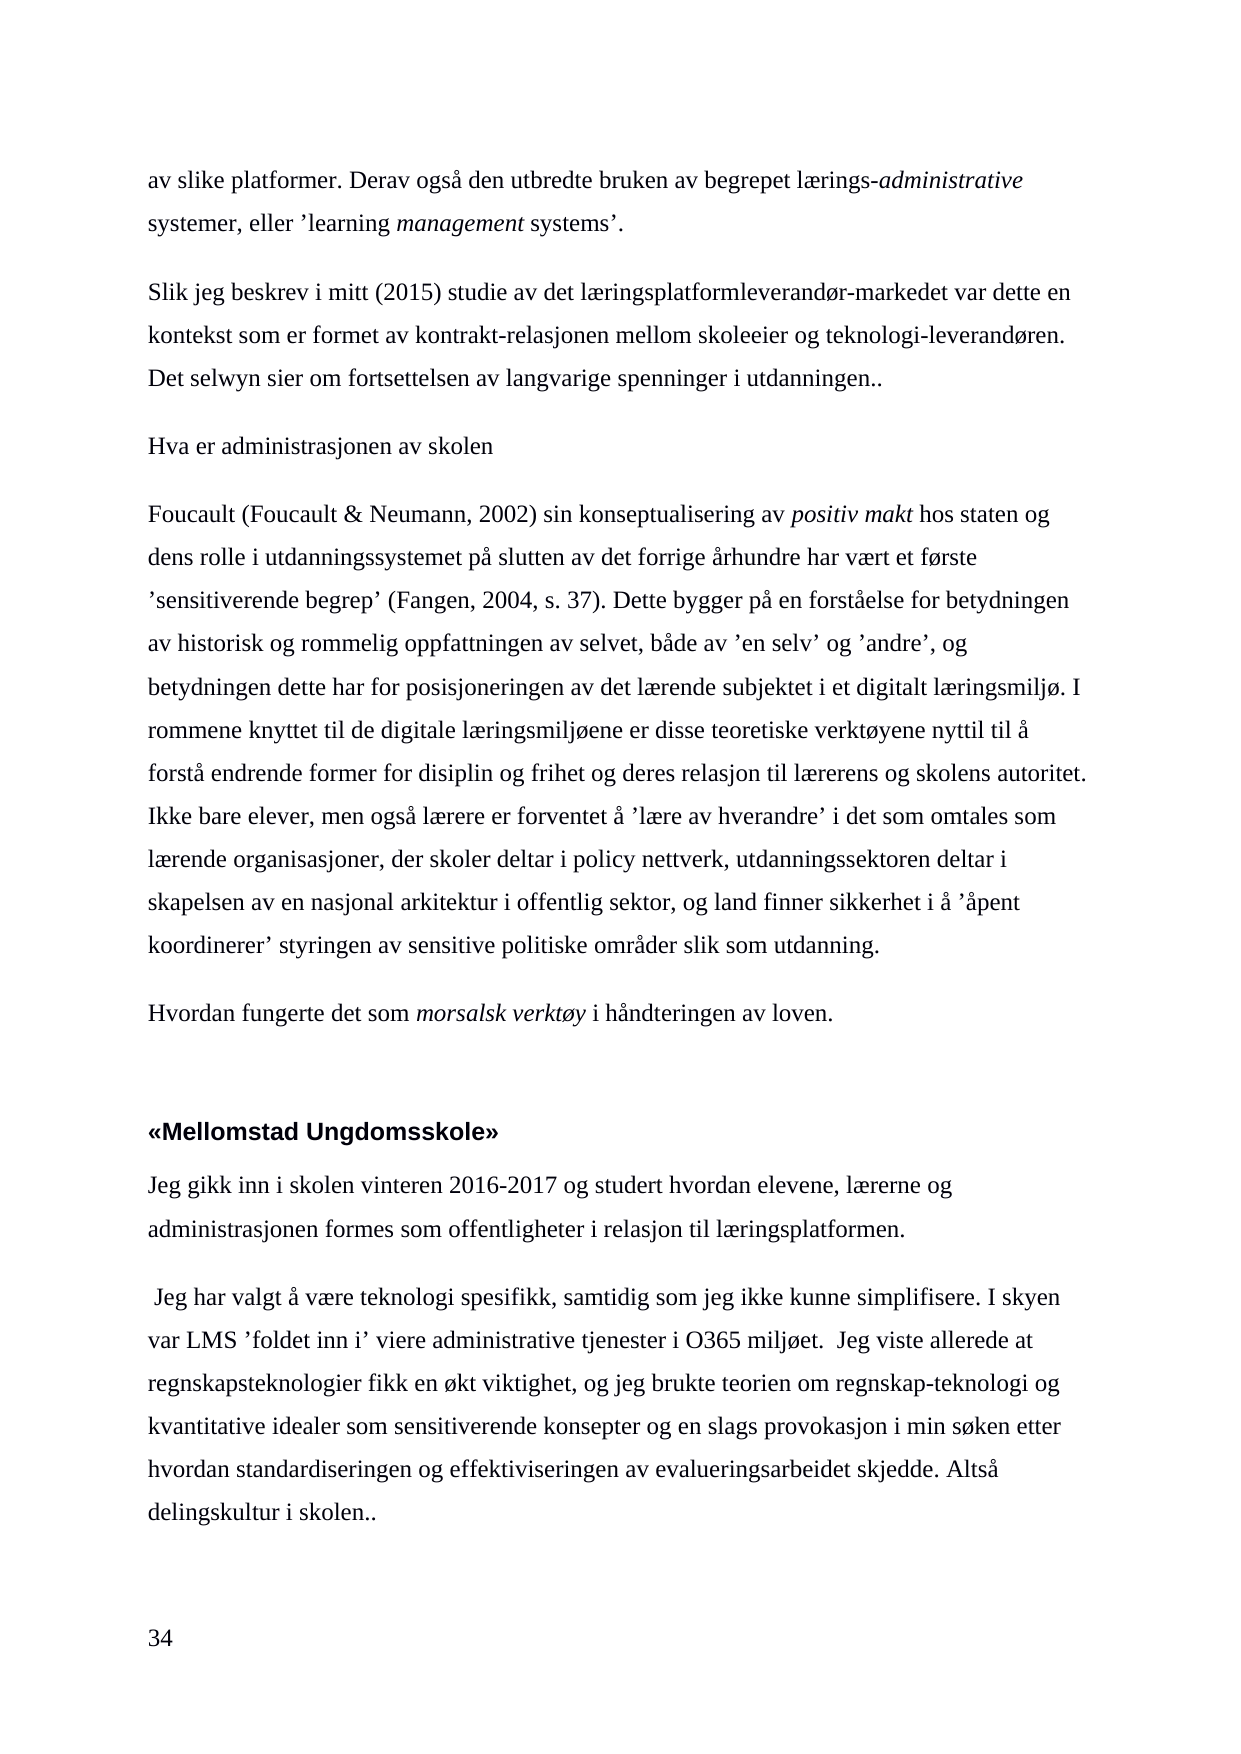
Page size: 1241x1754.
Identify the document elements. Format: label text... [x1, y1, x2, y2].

text «Mellomstad Ungdomsskole» [148, 1117, 1092, 1145]
text Jeg har valgt å være teknologi spesifikk, samtidig som jeg ikke kunne simplifisere. I skyen var LMS ’foldet inn i’ viere administrative tjenester i O365 miljøet. Jeg viste allerede at regnskapsteknologier fikk en økt viktighet, og jeg brukte teorien om regnskap-teknologi og kvantitative idealer som sensitiverende konsepter og en slags provokasjon i min søken etter hvordan standardiseringen og effektiviseringen av evalueringsarbeidet skjedde. Altså delingskultur i skolen.. [148, 1282, 1092, 1526]
text Foucault (Foucault & Neumann, 2002) sin konseptualisering av positiv makt hos staten og dens rolle i utdanningssystemet på slutten av det forrige århundre har vært et første ’sensitiverende begrep’ (Fangen, 2004, s. 37). Dette bygger på en forståelse for betydningen av historisk og rommelig oppfattningen av selvet, både av ’en selv’ og ’andre’, og betydningen dette har for posisjoneringen av det lærende subjektet i et digitalt læringsmiljø. I rommene knyttet til de digitale læringsmiljøene er disse teoretiske verktøyene nyttil til å forstå endrende former for disiplin og frihet og deres relasjon til lærerens og skolens autoritet. Ikke bare elever, men også lærere er forventet å ’lære av hverandre’ i det som omtales som lærende organisasjoner, der skoler deltar i policy nettverk, utdanningssektoren deltar i skapelsen av en nasjonal arkitektur i offentlig sektor, og land finner sikkerhet i å ’åpent koordinerer’ styringen av sensitive politiske områder slik som utdanning. [148, 499, 1092, 959]
text Hvordan fungerte det som morsalsk verktøy i håndteringen av loven. [148, 998, 1092, 1027]
text Hva er administrasjonen av skolen [148, 431, 1092, 460]
text Jeg gikk inn i skolen vinteren 2016-2017 og studert hvordan elevene, lærerne og administrasjonen formes som offentligheter i relasjon til læringsplatformen. [148, 1171, 1092, 1242]
text av slike platformer. Derav også den utbredte bruken av begrepet lærings-administrative systemer, eller ’learning management systems’. [148, 165, 1092, 237]
text Slik jeg beskrev i mitt (2015) studie av det læringsplatformleverandør-markedet var dette en kontekst som er formet av kontrakt-relasjonen mellom skoleeier og teknologi-leverandøren. Det selwyn sier om fortsettelsen av langvarige spenninger i utdanningen.. [148, 277, 1092, 392]
